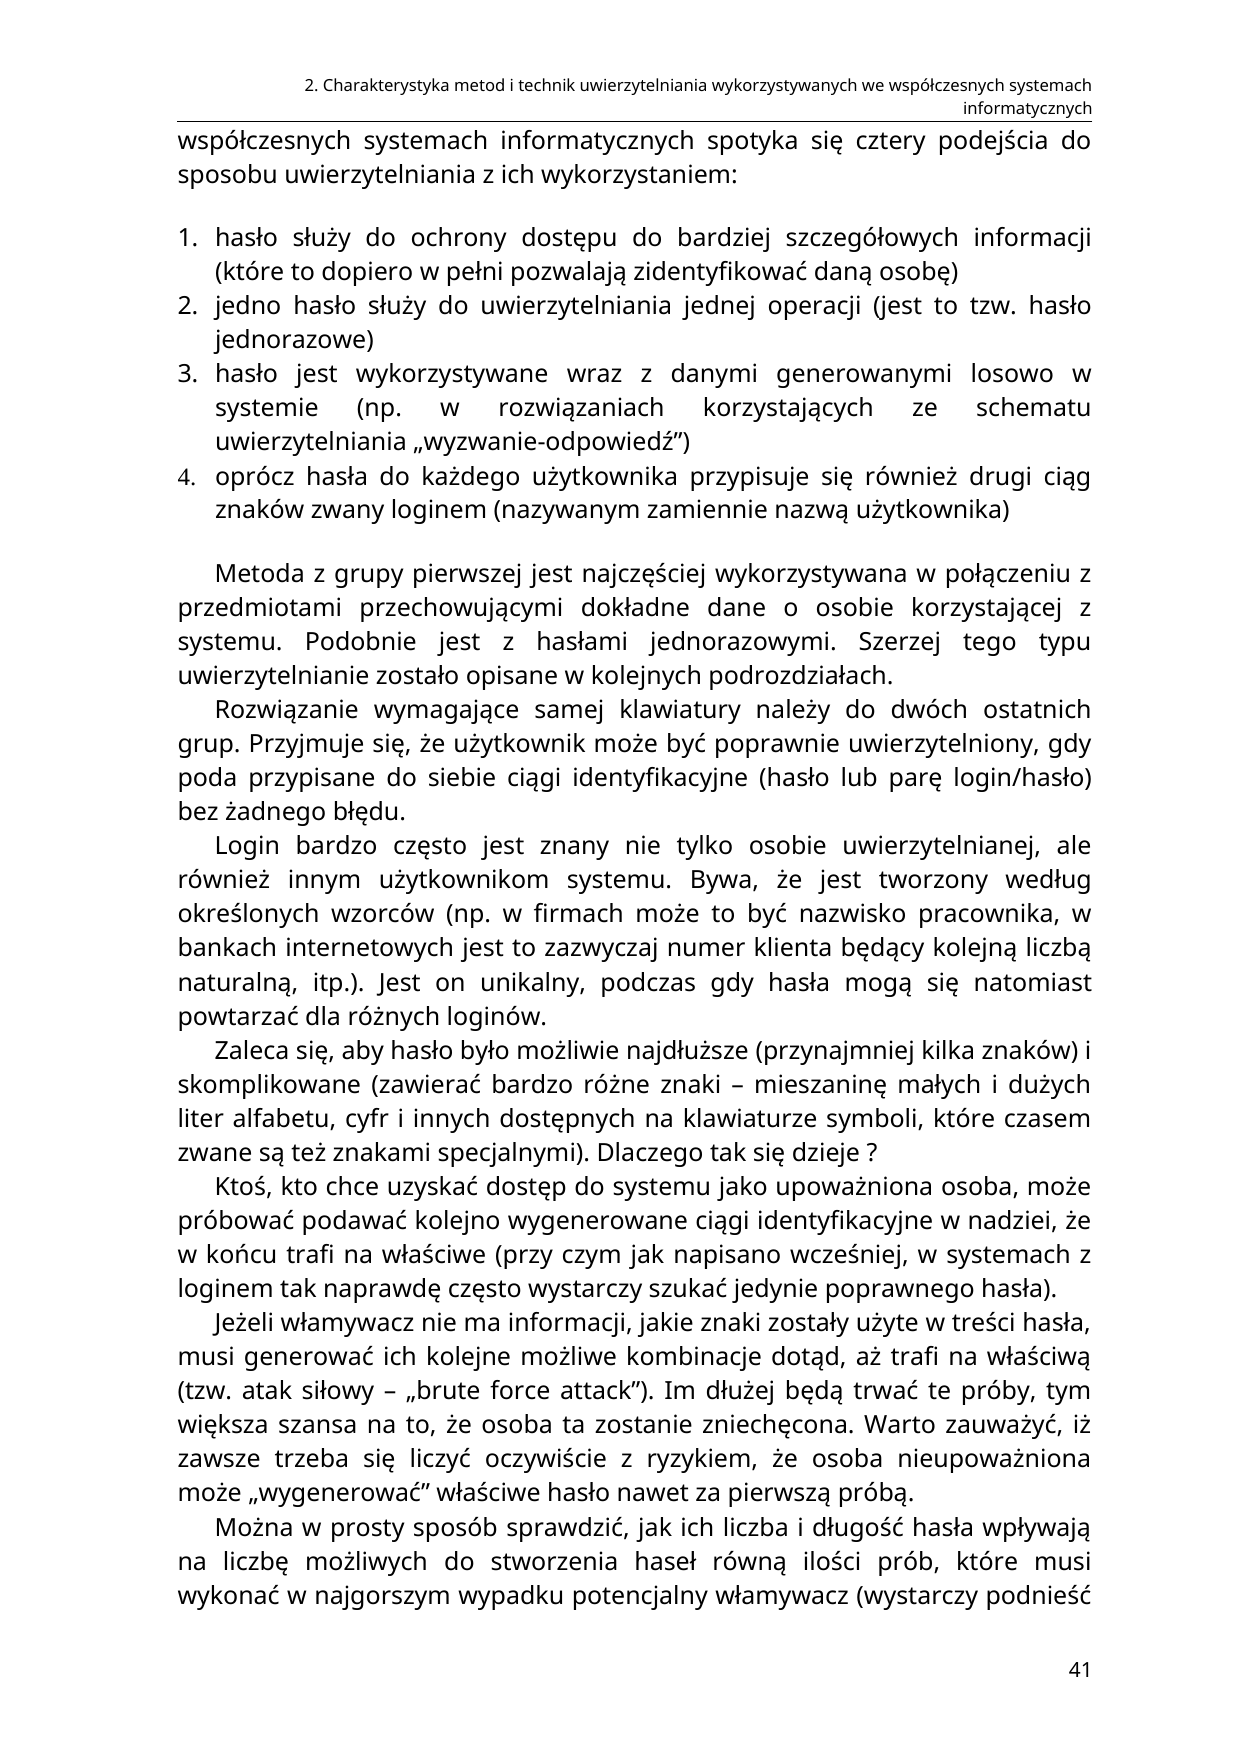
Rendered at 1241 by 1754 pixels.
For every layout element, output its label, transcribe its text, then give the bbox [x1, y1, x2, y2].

text Zaleca się, aby hasło było możliwie najdłuższe (przynajmniej kilka znaków) i skomplikowane (zawierać bardzo różne znaki – mieszaninę małych i dużych liter alfabetu, cyfr i innych dostępnych na klawiaturze symboli, które czasem zwane są też znakami specjalnymi). Dlaczego tak się dzieje ? [177, 1032, 1092, 1168]
text Rozwiązanie wymagające samej klawiatury należy do dwóch ostatnich grup. Przyjmuje się, że użytkownik może być poprawnie uwierzytelniony, gdy poda przypisane do siebie ciągi identyfikacyjne (hasło lub parę login/hasło) bez żadnego błędu. [177, 692, 1092, 828]
text Metoda z grupy pierwszej jest najczęściej wykorzystywana w połączeniu z przedmiotami przechowującymi dokładne dane o osobie korzystającej z systemu. Podobnie jest z hasłami jednorazowymi. Szerzej tego typu uwierzytelnianie zostało opisane w kolejnych podrozdziałach. [177, 555, 1092, 692]
list jedno hasło służy do uwierzytelniania jednej operacji (jest to tzw. hasło jednorazowe) [177, 288, 1092, 356]
text współczesnych systemach informatycznych spotyka się cztery podejścia do sposobu uwierzytelniania z ich wykorzystaniem: [177, 122, 1092, 191]
text Jeżeli włamywacz nie ma informacji, jakie znaki zostały użyte w treści hasła, musi generować ich kolejne możliwe kombinacje dotąd, aż trafi na właściwą (tzw. atak siłowy – „brute force attack”). Im dłużej będą trwać te próby, tym większa szansa na to, że osoba ta zostanie zniechęcona. Warto zauważyć, iż zawsze trzeba się liczyć oczywiście z ryzykiem, że osoba nieupoważniona może „wygenerować” właściwe hasło nawet za pierwszą próbą. [177, 1305, 1092, 1509]
list hasło służy do ochrony dostępu do bardziej szczegółowych informacji (które to dopiero w pełni pozwalają zidentyfikować daną osobę) [177, 220, 1092, 288]
list oprócz hasła do każdego użytkownika przypisuje się również drugi ciąg znaków zwany loginem (nazywanym zamiennie nazwą użytkownika) [177, 458, 1092, 526]
list hasło jest wykorzystywane wraz z danymi generowanymi losowo w systemie (np. w rozwiązaniach korzystających ze schematu uwierzytelniania „wyzwanie-odpowiedź”) [177, 356, 1092, 458]
text Można w prosty sposób sprawdzić, jak ich liczba i długość hasła wpływają na liczbę możliwych do stworzenia haseł równą ilości prób, które musi wykonać w najgorszym wypadku potencjalny włamywacz (wystarczy podnieść [177, 1509, 1092, 1611]
text Ktoś, kto chce uzyskać dostęp do systemu jako upoważniona osoba, może próbować podawać kolejno wygenerowane ciągi identyfikacyjne w nadziei, że w końcu trafi na właściwe (przy czym jak napisano wcześniej, w systemach z loginem tak naprawdę często wystarczy szukać jedynie poprawnego hasła). [177, 1168, 1092, 1305]
text Login bardzo często jest znany nie tylko osobie uwierzytelnianej, ale również innym użytkownikom systemu. Bywa, że jest tworzony według określonych wzorców (np. w firmach może to być nazwisko pracownika, w bankach internetowych jest to zazwyczaj numer klienta będący kolejną liczbą naturalną, itp.). Jest on unikalny, podczas gdy hasła mogą się natomiast powtarzać dla różnych loginów. [177, 828, 1092, 1032]
